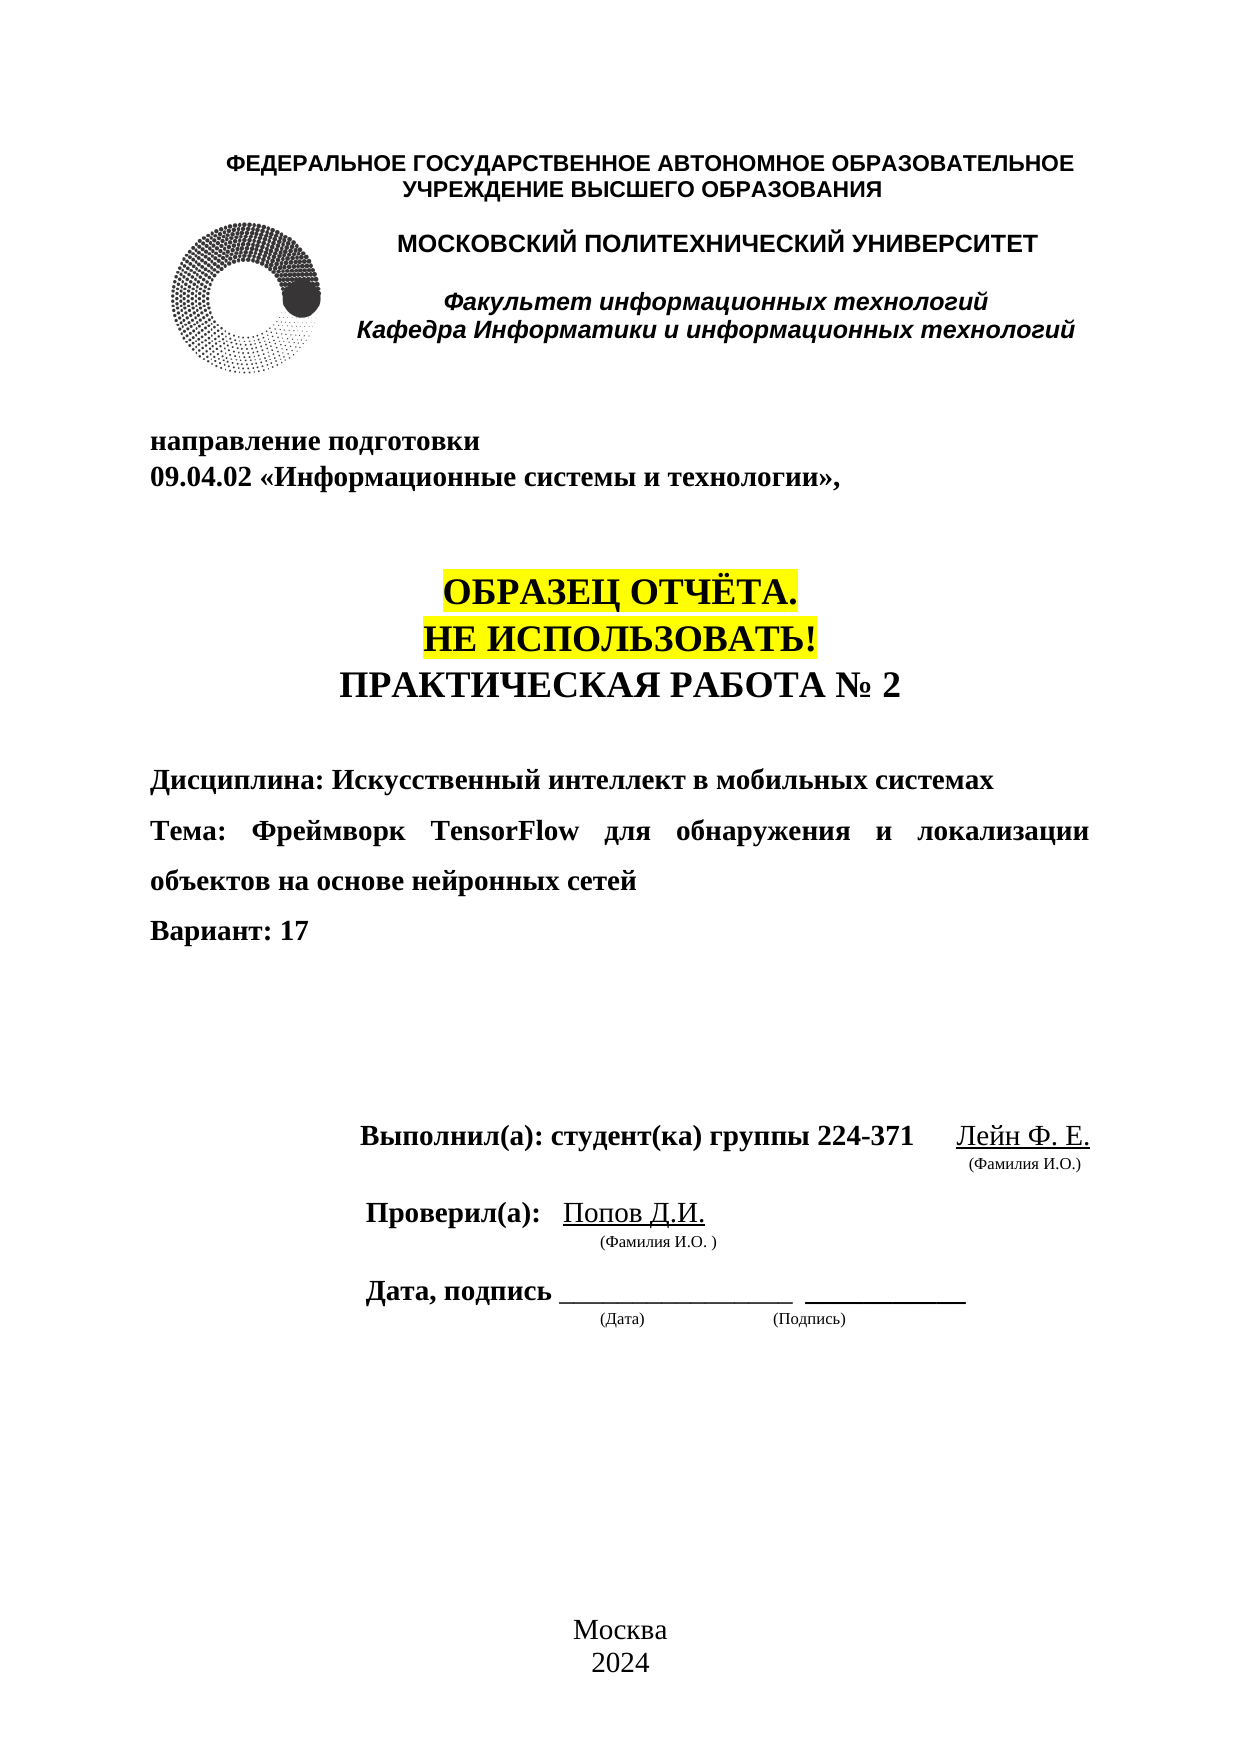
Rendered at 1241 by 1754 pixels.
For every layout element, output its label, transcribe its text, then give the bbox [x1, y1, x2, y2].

text Дисциплина: Искусственный интеллект в мобильных системах [150, 762, 1090, 796]
text Дата, подпись ________________ ___________ [216, 1273, 1090, 1306]
text ОБРАЗЕЦ ОТЧЁТА. НЕ ИСПОЛЬЗОВАТЬ! [150, 569, 1090, 659]
text Проверил(а): Попов Д.И. [150, 1195, 1090, 1229]
text МОСКОВСКИЙ ПОЛИТЕХНИЧЕСКИЙ УНИВЕРСИТЕТ [326, 229, 1090, 258]
text ПРАКТИЧЕСКАЯ РАБОТА № 2 [150, 662, 1090, 706]
text Вариант: 17 [150, 913, 1090, 947]
text (Фамилия И.О. ) [600, 1231, 1090, 1271]
text Факультет информационных технологий [326, 287, 1090, 315]
text 09.04.02 «Информационные системы и технологии», [150, 459, 1090, 493]
text Тема: Фреймворк TensorFlow для обнаружения и локализации объектов на основе нейронных сетей [150, 813, 1090, 897]
text Кафедра Информатики и информационных технологий [326, 315, 1090, 344]
text Выполнил(а): студент(ка) группы 224-371 Лейн Ф. Е. [150, 1118, 1090, 1151]
picture [168, 220, 326, 377]
text ФЕДЕРАЛЬНОЕ ГОСУДАРСТВЕННОЕ АВТОНОМНОЕ ОБРАЗОВАТЕЛЬНОЕ УЧРЕЖДЕНИЕ ВЫСШЕГО ОБРАЗОВАНИЯ [150, 150, 1135, 203]
text (Дата) (Подпись) [600, 1309, 1090, 1328]
text направление подготовки [150, 423, 1090, 457]
text (Фамилия И.О.) [600, 1154, 1090, 1194]
